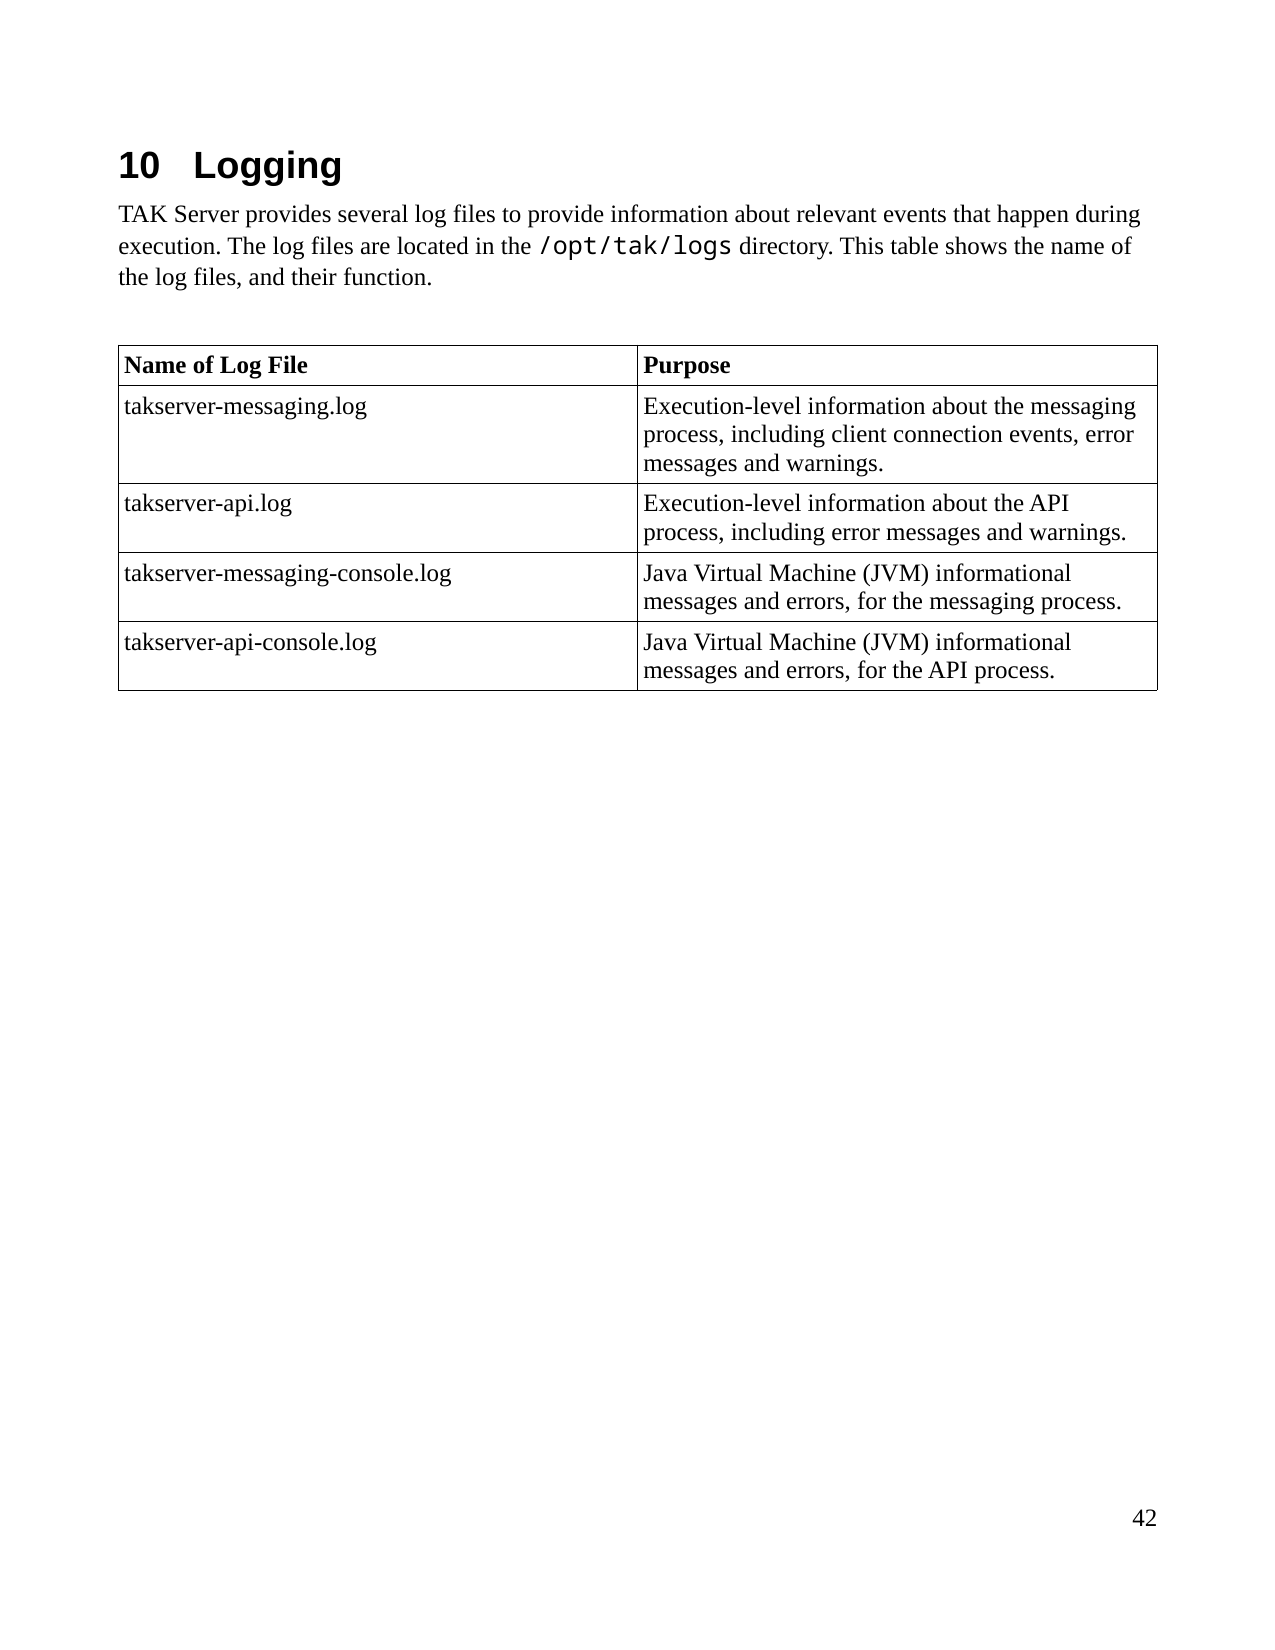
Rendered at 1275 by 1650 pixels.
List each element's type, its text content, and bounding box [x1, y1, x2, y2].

table_cell Java Virtual Machine (JVM) informational messages and errors, for the API process. [638, 622, 1157, 690]
text TAK Server provides several log files to provide information about relevant events that happen during execution. The log files are located in the /opt/tak/logs directory. This table shows the name of the log files, and their function. [118, 199, 1157, 291]
table_header Name of Log File [119, 346, 637, 385]
table_cell Execution-level information about the API process, including error messages and warnings. [638, 484, 1157, 552]
table_cell takserver-api-console.log [119, 622, 637, 690]
table_cell Java Virtual Machine (JVM) informational messages and errors, for the messaging process. [638, 553, 1157, 621]
table_cell Execution-level information about the messaging process, including client connection events, error messages and warnings. [638, 386, 1157, 483]
subtitle Logging [118, 143, 1157, 187]
table_cell takserver-messaging.log [119, 386, 637, 483]
table_cell takserver-messaging-console.log [119, 553, 637, 621]
table_header Purpose [638, 346, 1157, 385]
table_cell takserver-api.log [119, 484, 637, 552]
